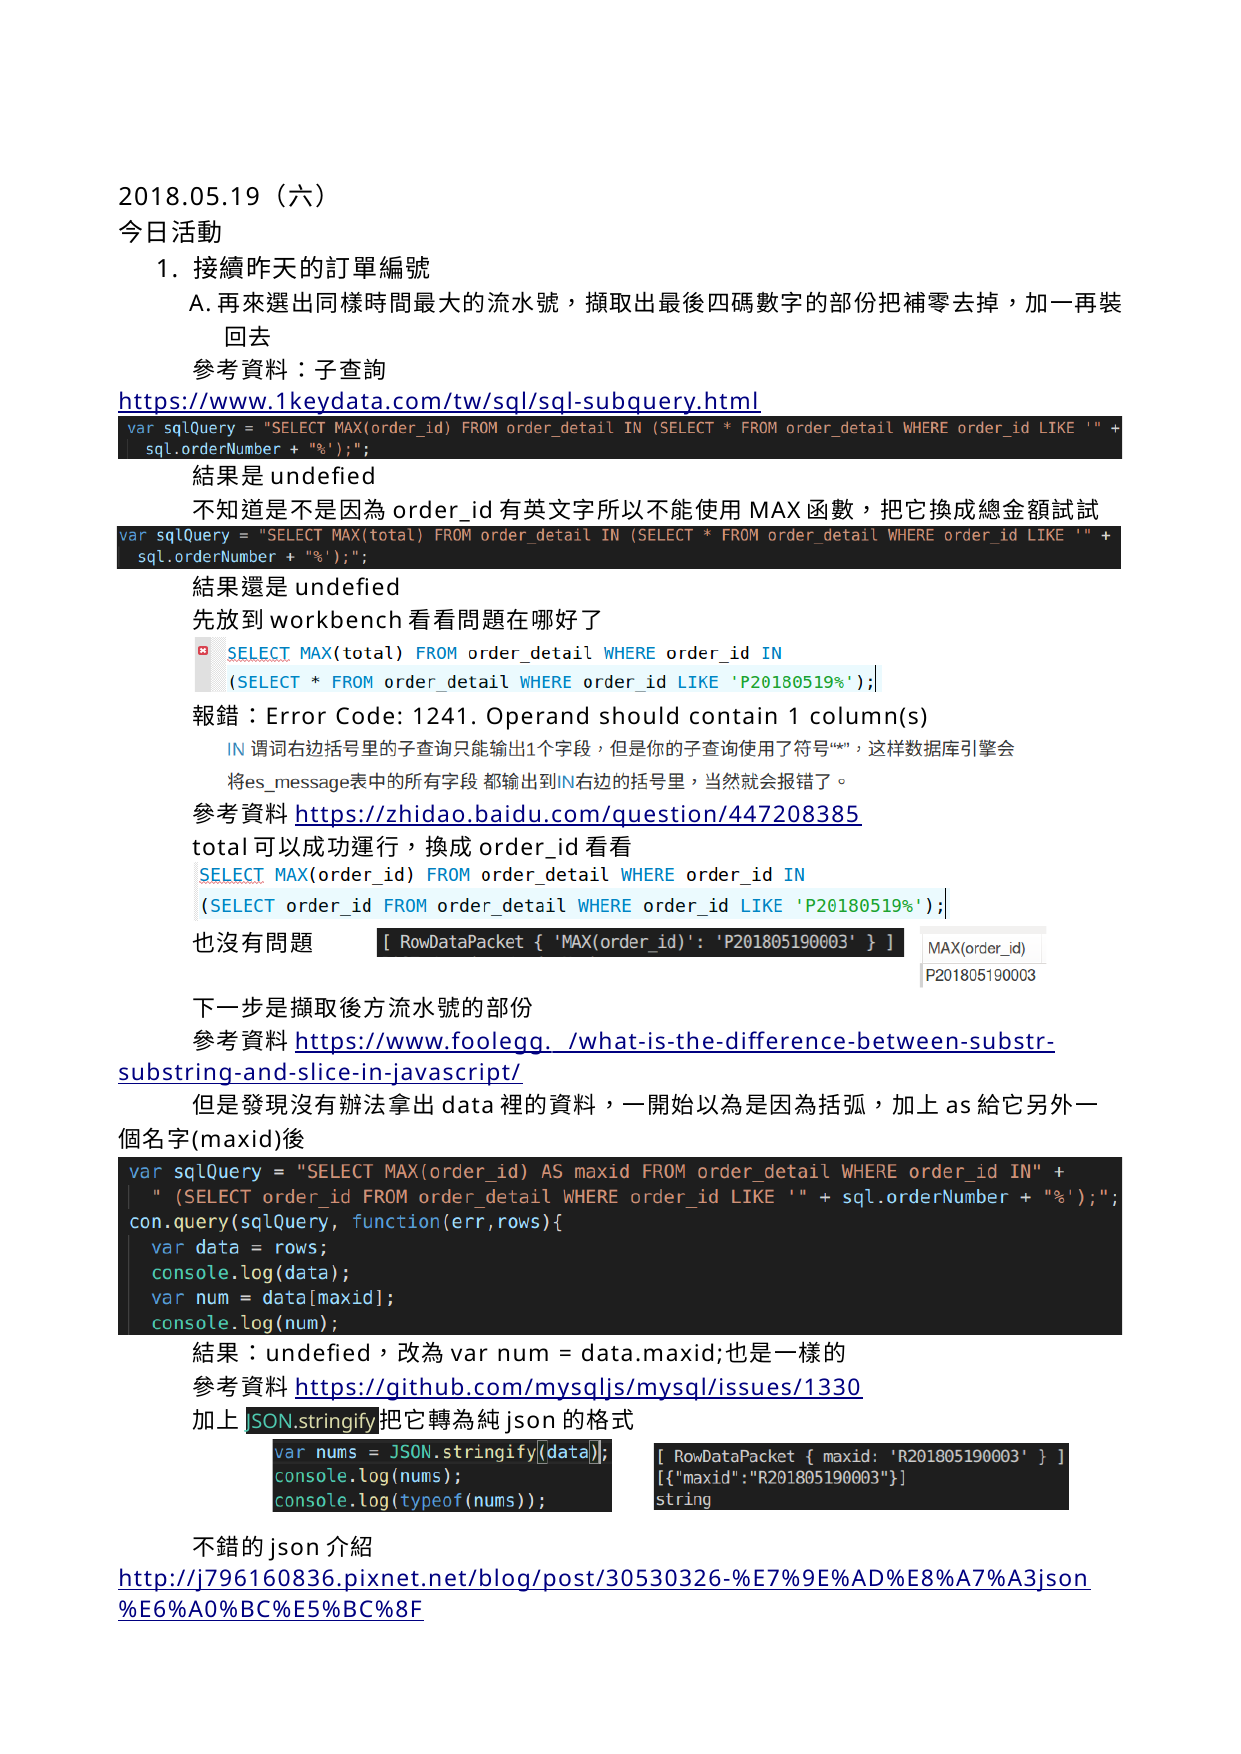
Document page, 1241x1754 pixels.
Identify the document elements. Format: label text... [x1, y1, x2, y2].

text 結果還是undefied [118, 525, 1122, 602]
text 但是發現沒有辦法拿出data裡的資料，一開始以為是因為括弧，加上as給它另外一個名字(maxid)後 [118, 1087, 1122, 1154]
text 結果是undefied [118, 459, 1122, 492]
picture [919, 926, 1047, 993]
text 參考資料：子查詢 [118, 352, 1122, 385]
picture [193, 862, 950, 921]
picture [118, 416, 1123, 459]
text 不錯的json介紹 [118, 1529, 1122, 1562]
text https://www.1keydata.com/tw/sql/sql-subquery.html [118, 385, 1122, 416]
picture [116, 526, 1121, 569]
text 參考資料https://zhidao.baidu.com/question/447208385 [118, 731, 1122, 829]
text http://j796160836.pixnet.net/blog/post/30530326-%E7%9E%AD%E8%A7%A3json%E6%A0%BC%E5%BC%8F [118, 1562, 1122, 1624]
picture [653, 1443, 1069, 1510]
picture [118, 1157, 1123, 1335]
text 也沒有問題 [118, 925, 1122, 958]
text 2018.05.19（六） [118, 176, 1122, 213]
text 不知道是不是因為order_id有英文字所以不能使用MAX函數，把它換成總金額試試 [118, 492, 1122, 525]
text 參考資料https://www.foolegg. /what-is-the-difference-between-substr-substring-and-slice-in-javascript/ [118, 1023, 1122, 1087]
picture [194, 637, 882, 692]
text 下一步是擷取後方流水號的部份 [118, 989, 1122, 1023]
picture [272, 1439, 612, 1512]
text 先放到workbench看看問題在哪好了 [118, 602, 1122, 635]
text total可以成功運行，換成order_id看看 [118, 829, 1122, 862]
picture [376, 928, 905, 957]
text 今日活動 [118, 213, 1122, 249]
text 報錯：Error Code: 1241. Operand should contain 1 column(s) [118, 698, 1122, 731]
text 加上JSON.stringify把它轉為純json的格式 [118, 1402, 1122, 1435]
list 接續昨天的訂單編號 [156, 249, 1122, 285]
text 結果：undefied，改為var num = data.maxid;也是一樣的 [118, 1335, 1122, 1368]
picture [222, 731, 1019, 796]
list 再來選出同樣時間最大的流水號，擷取出最後四碼數字的部份把補零去掉，加一再裝回去 [189, 285, 1122, 352]
text 參考資料https://github.com/mysqljs/mysql/issues/1330 [118, 1368, 1122, 1402]
